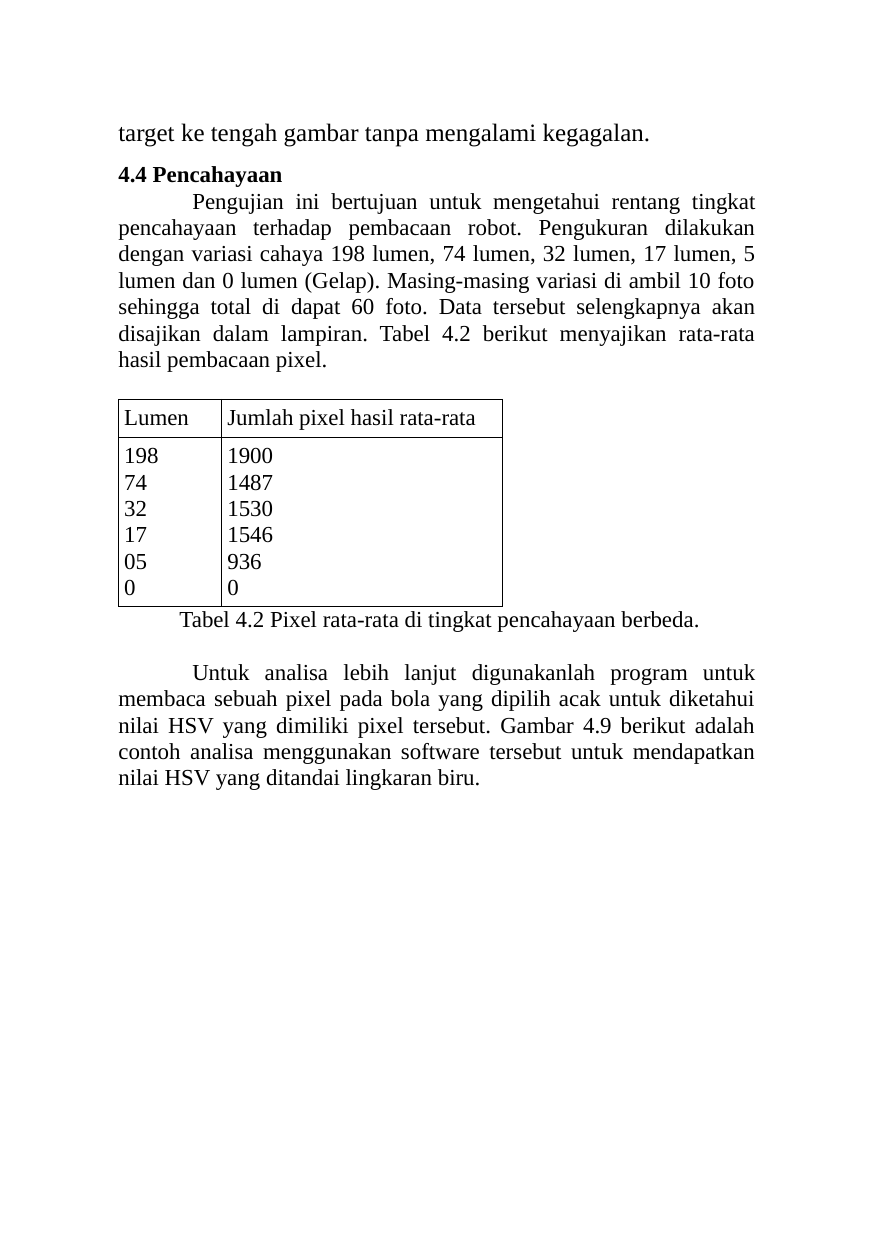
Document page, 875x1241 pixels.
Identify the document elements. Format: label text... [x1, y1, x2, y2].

table_header Lumen [119, 400, 221, 437]
text Pengujian ini bertujuan untuk mengetahui rentang tingkat pencahayaan terhadap pembacaan robot. Pengukuran dilakukan dengan variasi cahaya 198 lumen, 74 lumen, 32 lumen, 17 lumen, 5 lumen dan 0 lumen (Gelap). Masing-masing variasi di ambil 10 foto sehingga total di dapat 60 foto. Data tersebut selengkapnya akan disajikan dalam lampiran. Tabel 4.2 berikut menyajikan rata-rata hasil pembacaan pixel. [118, 188, 756, 372]
table_cell 198 74 32 17 05 0 [119, 438, 221, 606]
text target ke tengah gambar tanpa mengalami kegagalan. [118, 118, 756, 147]
table_cell 1900 1487 1530 1546 936 0 [222, 438, 502, 606]
table_header Jumlah pixel hasil rata-rata [222, 400, 502, 437]
text Tabel 4.2 Pixel rata-rata di tingkat pencahayaan berbeda. [118, 606, 756, 633]
text Untuk analisa lebih lanjut digunakanlah program untuk membaca sebuah pixel pada bola yang dipilih acak untuk diketahui nilai HSV yang dimiliki pixel tersebut. Gambar 4.9 berikut adalah contoh analisa menggunakan software tersebut untuk mendapatkan nilai HSV yang ditandai lingkaran biru. [118, 659, 756, 791]
text 4.4 Pencahayaan [118, 161, 756, 188]
